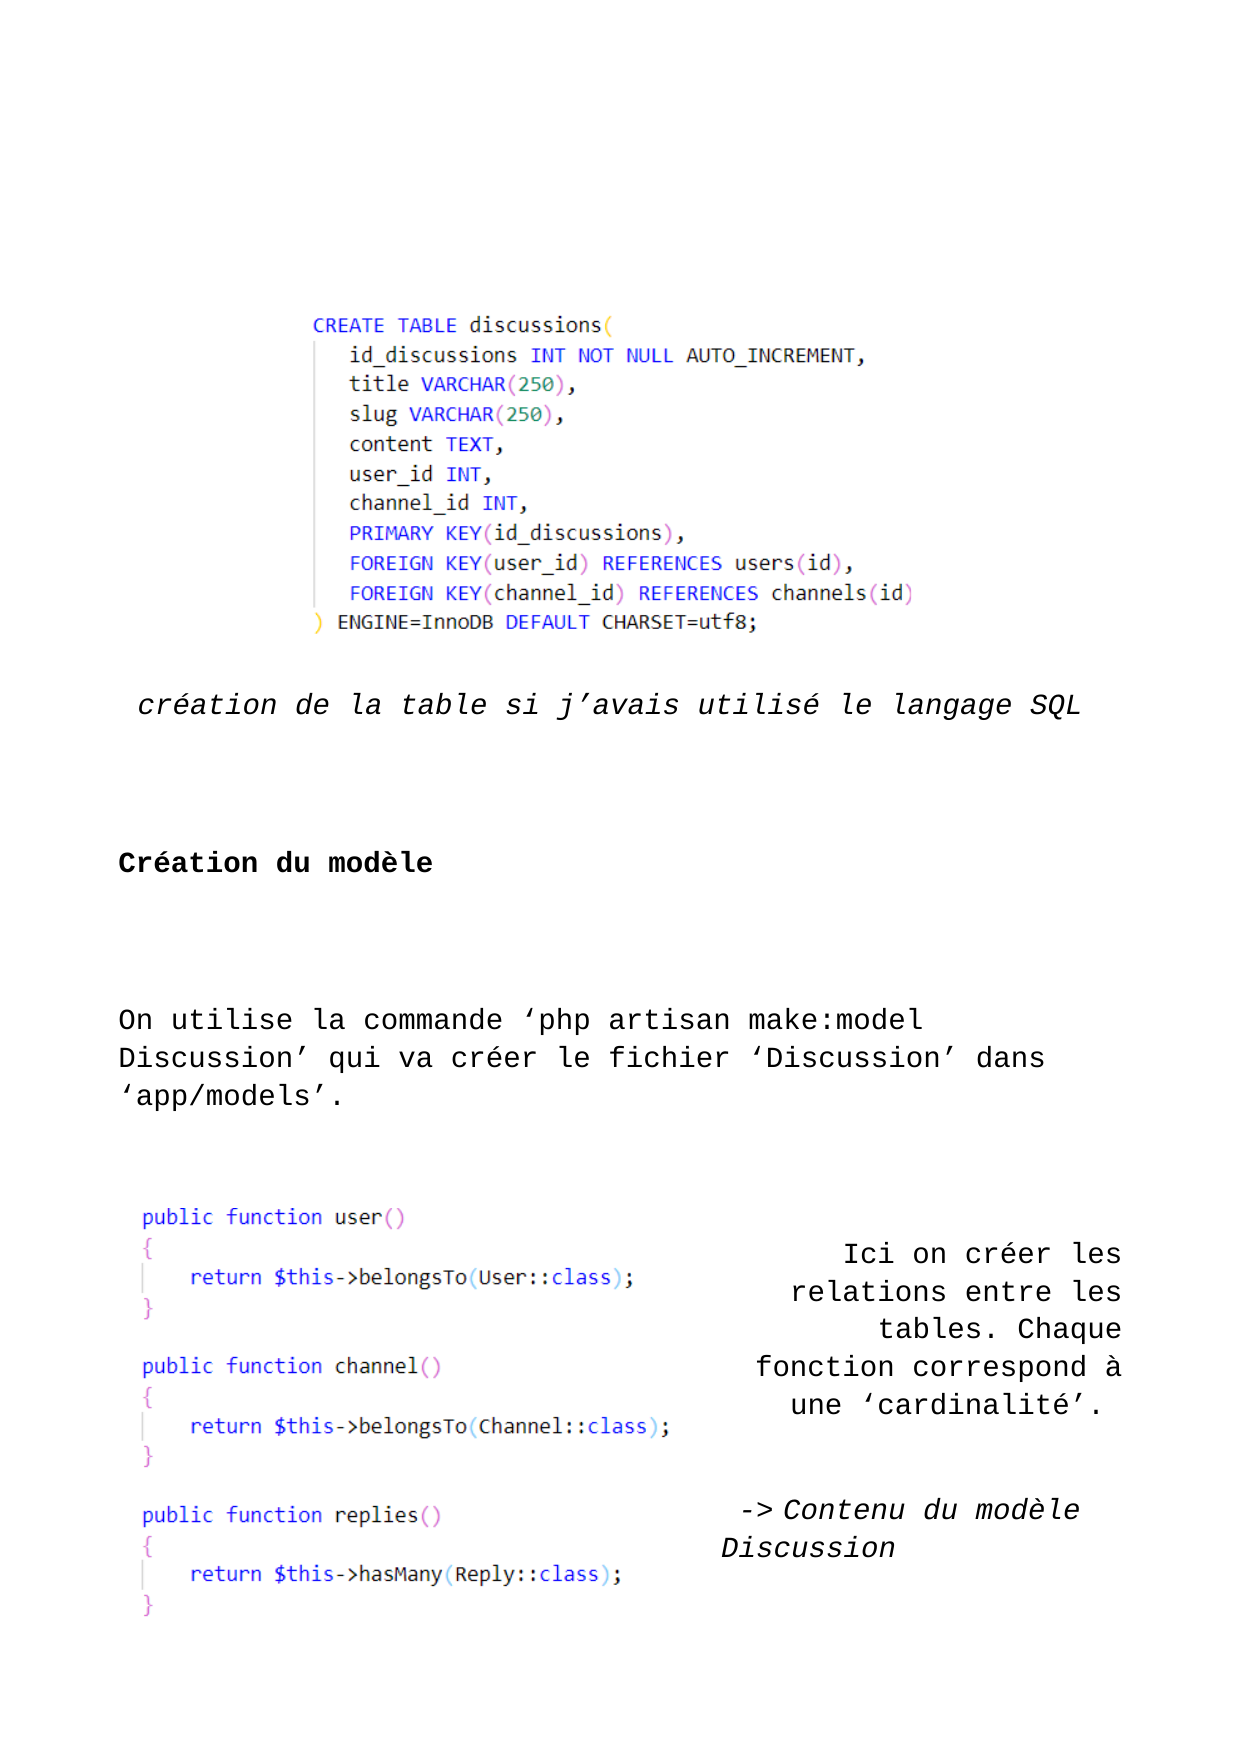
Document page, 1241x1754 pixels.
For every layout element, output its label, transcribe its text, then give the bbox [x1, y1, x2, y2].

text Ici on créer les relations entre les tables. Chaque fonction correspond à une ‘cardinalité’. [721, 1239, 1122, 1423]
picture [113, 1208, 721, 1630]
text Création du modèle [118, 848, 1122, 881]
text -> Contenu du modèle Discussion [721, 1496, 1122, 1566]
picture [301, 301, 912, 639]
text création de la table si j’avais utilisé le langage SQL [118, 691, 1122, 723]
text On utilise la commande ‘php artisan make:model Discussion’ qui va créer le fichier ‘Discussion’ dans ‘app/models’. [118, 1006, 1122, 1114]
